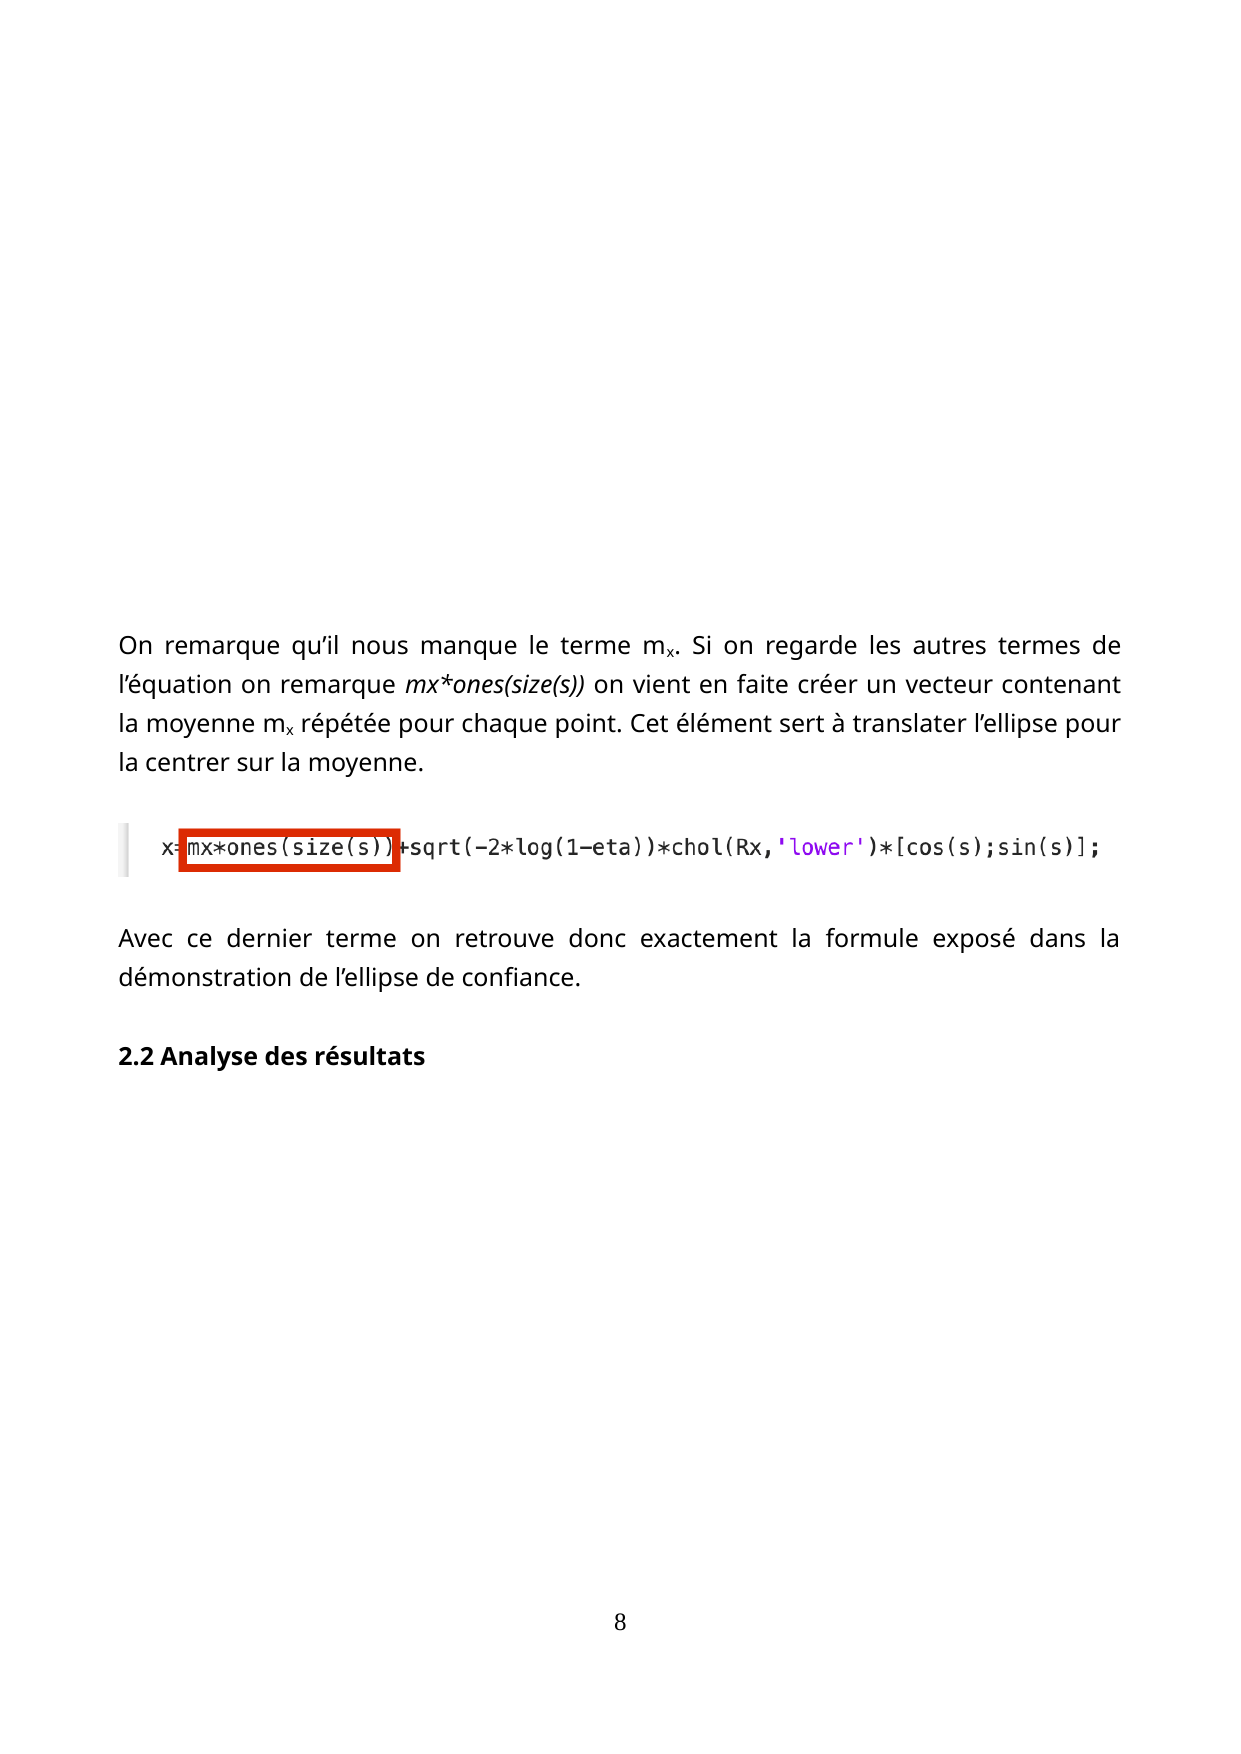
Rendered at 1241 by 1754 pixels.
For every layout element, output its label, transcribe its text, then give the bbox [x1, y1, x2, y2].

picture [118, 823, 1123, 877]
text On remarque qu’il nous manque le terme mx. Si on regarde les autres termes de l’équation on remarque mx*ones(size(s)) on vient en faite créer un vecteur contenant la moyenne mx répétée pour chaque point. Cet élément sert à translater l’ellipse pour la centrer sur la moyenne. [118, 627, 1122, 779]
text 2.2 Analyse des résultats [118, 1038, 1122, 1072]
text Avec ce dernier terme on retrouve donc exactement la formule exposé dans la démonstration de l’ellipse de confiance. [118, 921, 1122, 994]
